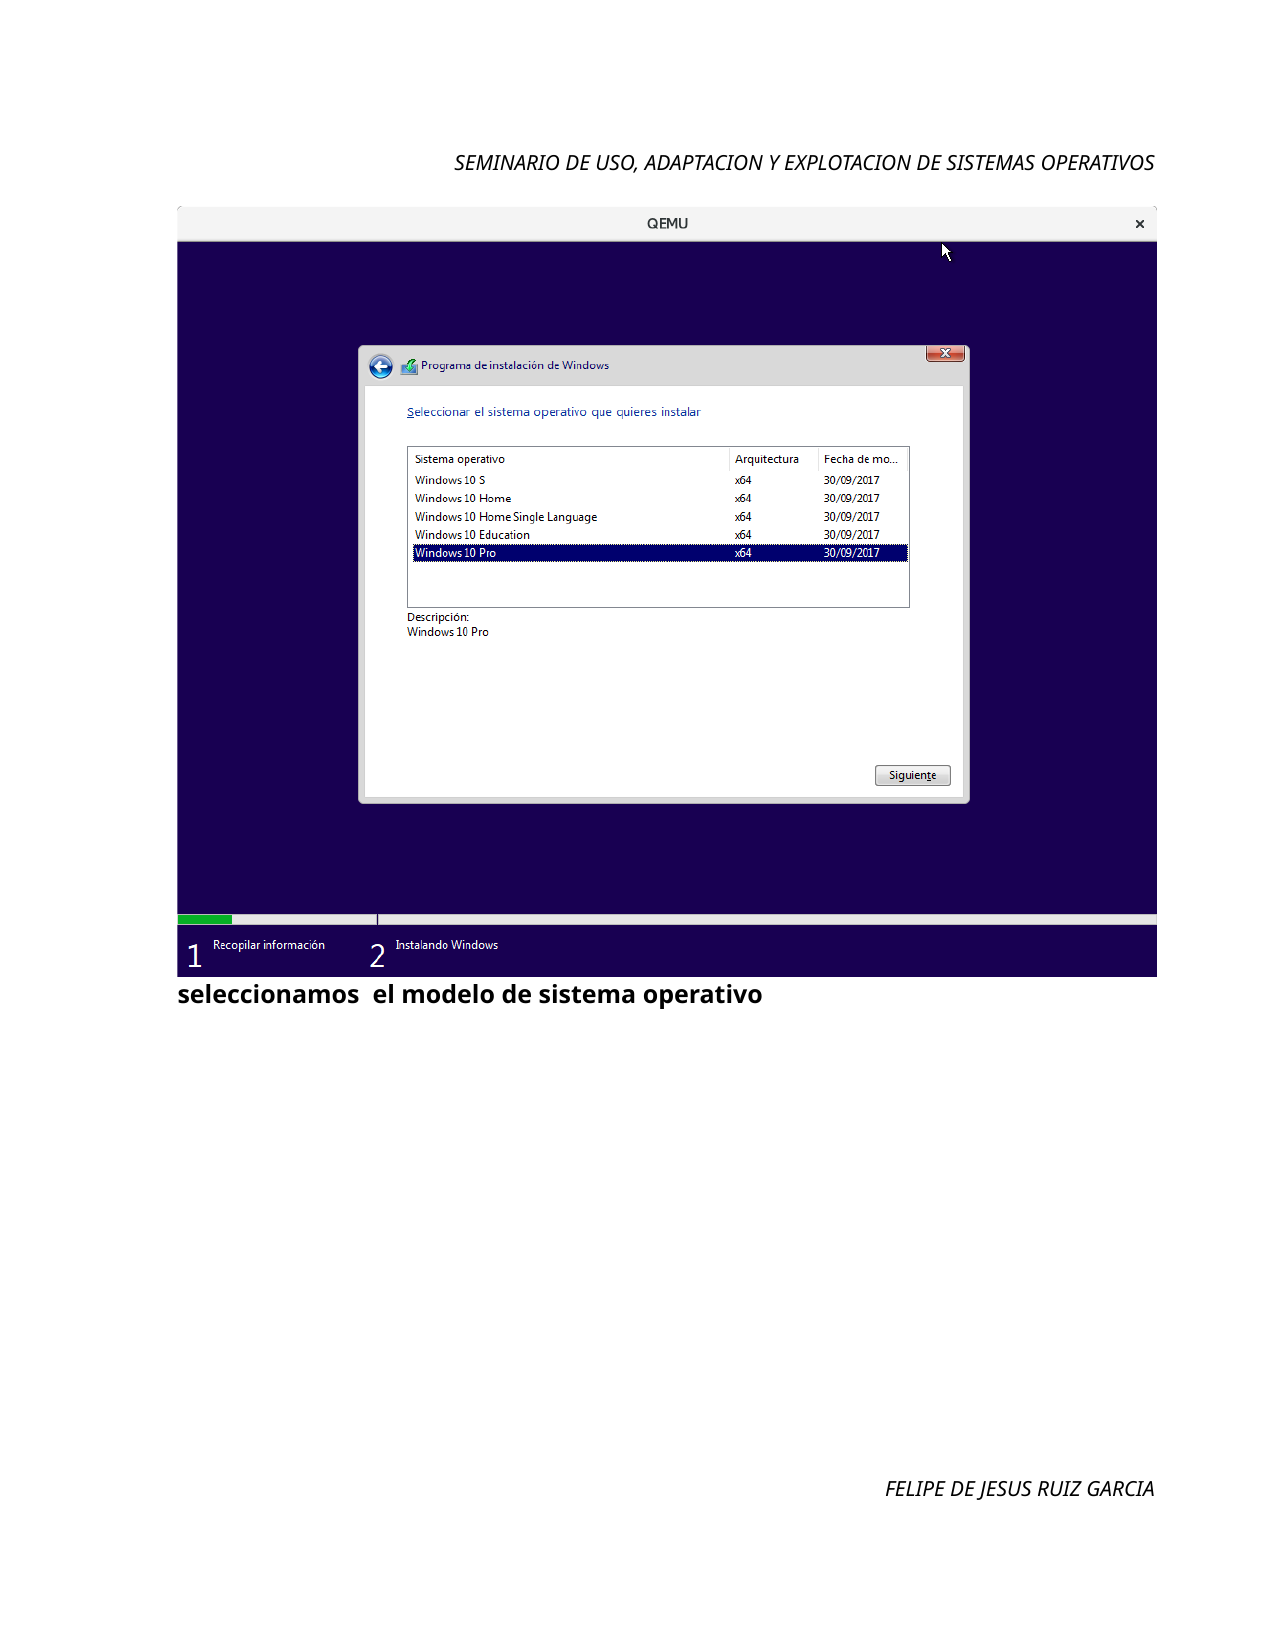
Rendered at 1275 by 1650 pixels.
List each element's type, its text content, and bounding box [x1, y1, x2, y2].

picture [177, 206, 1157, 977]
text seleccionamos el modelo de sistema operativo [177, 977, 1157, 1011]
